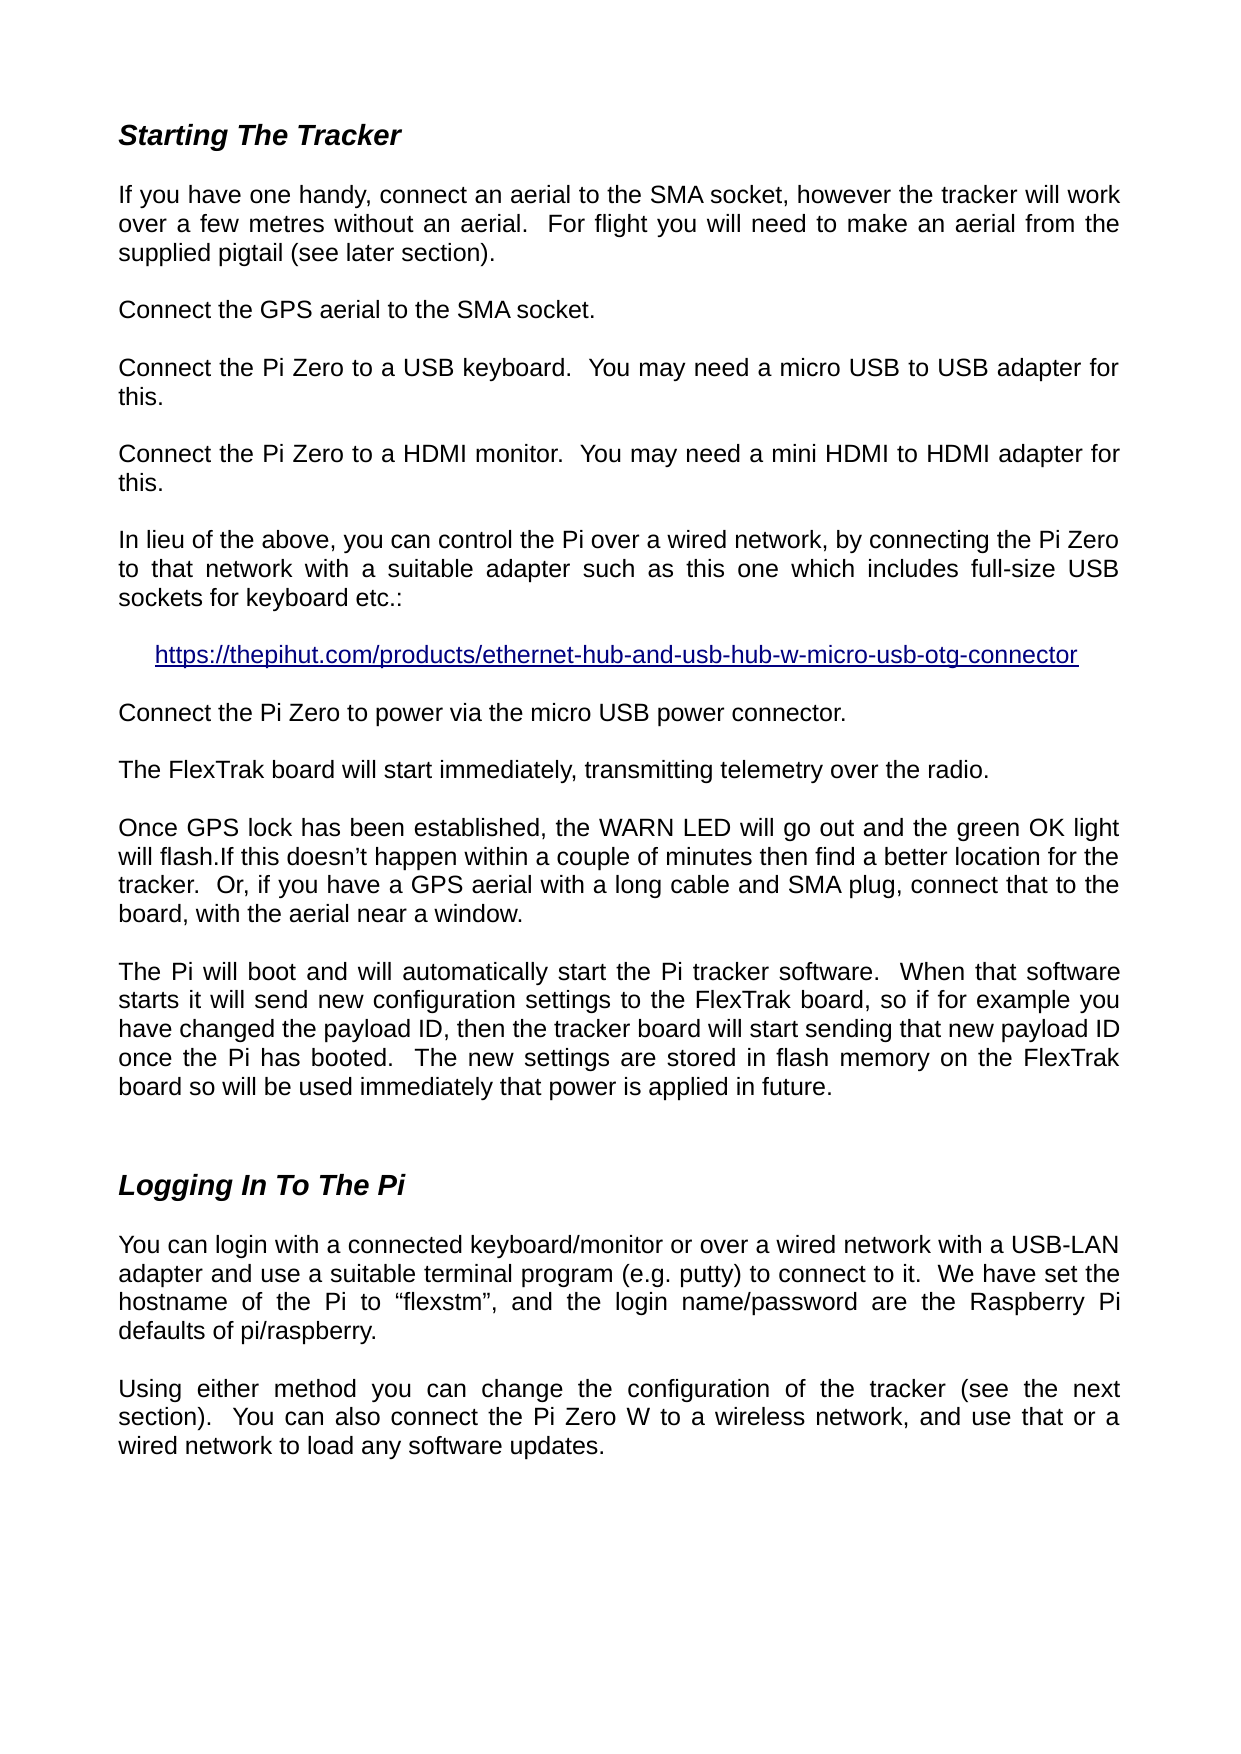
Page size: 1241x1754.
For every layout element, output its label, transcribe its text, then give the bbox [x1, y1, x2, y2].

text Connect the Pi Zero to a HDMI monitor. You may need a mini HDMI to HDMI adapter for this. [118, 439, 1122, 497]
text Connect the Pi Zero to power via the micro USB power connector. [118, 698, 1122, 727]
text Using either method you can change the configuration of the tracker (see the next section). You can also connect the Pi Zero W to a wireless network, and use that or a wired network to load any software updates. [118, 1373, 1122, 1460]
text Connect the Pi Zero to a USB keyboard. You may need a micro USB to USB adapter for this. [118, 353, 1122, 410]
subtitle Starting The Tracker [118, 118, 1122, 152]
text The FlexTrak board will start immediately, transmitting telemetry over the radio. [118, 755, 1122, 784]
text Once GPS lock has been established, the WARN LED will go out and the green OK light will flash.If this doesn’t happen within a couple of minutes then find a better location for the tracker. Or, if you have a GPS aerial with a long cable and SMA plug, connect that to the board, with the aerial near a window. [118, 813, 1122, 928]
text If you have one handy, connect an aerial to the SMA socket, however the tracker will work over a few metres without an aerial. For flight you will need to make an aerial from the supplied pigtail (see later section). [118, 180, 1122, 267]
text In lieu of the above, you can control the Pi over a wired network, by connecting the Pi Zero to that network with a suitable adapter such as this one which includes full-size USB sockets for keyboard etc.: [118, 525, 1122, 612]
subtitle Logging In To The Pi [118, 1167, 1122, 1201]
text https://thepihut.com/products/ethernet-hub-and-usb-hub-w-micro-usb-otg-connector [118, 640, 1122, 669]
text The Pi will boot and will automatically start the Pi tracker software. When that software starts it will send new configuration settings to the FlexTrak board, so if for example you have changed the payload ID, then the tracker board will start sending that new payload ID once the Pi has booted. The new settings are stored in flash memory on the FlexTrak board so will be used immediately that power is applied in future. [118, 957, 1122, 1100]
text You can login with a connected keyboard/monitor or over a wired network with a USB-LAN adapter and use a suitable terminal program (e.g. putty) to connect to it. We have set the hostname of the Pi to “flexstm”, and the login name/password are the Raspberry Pi defaults of pi/raspberry. [118, 1230, 1122, 1345]
text Connect the GPS aerial to the SMA socket. [118, 295, 1122, 324]
